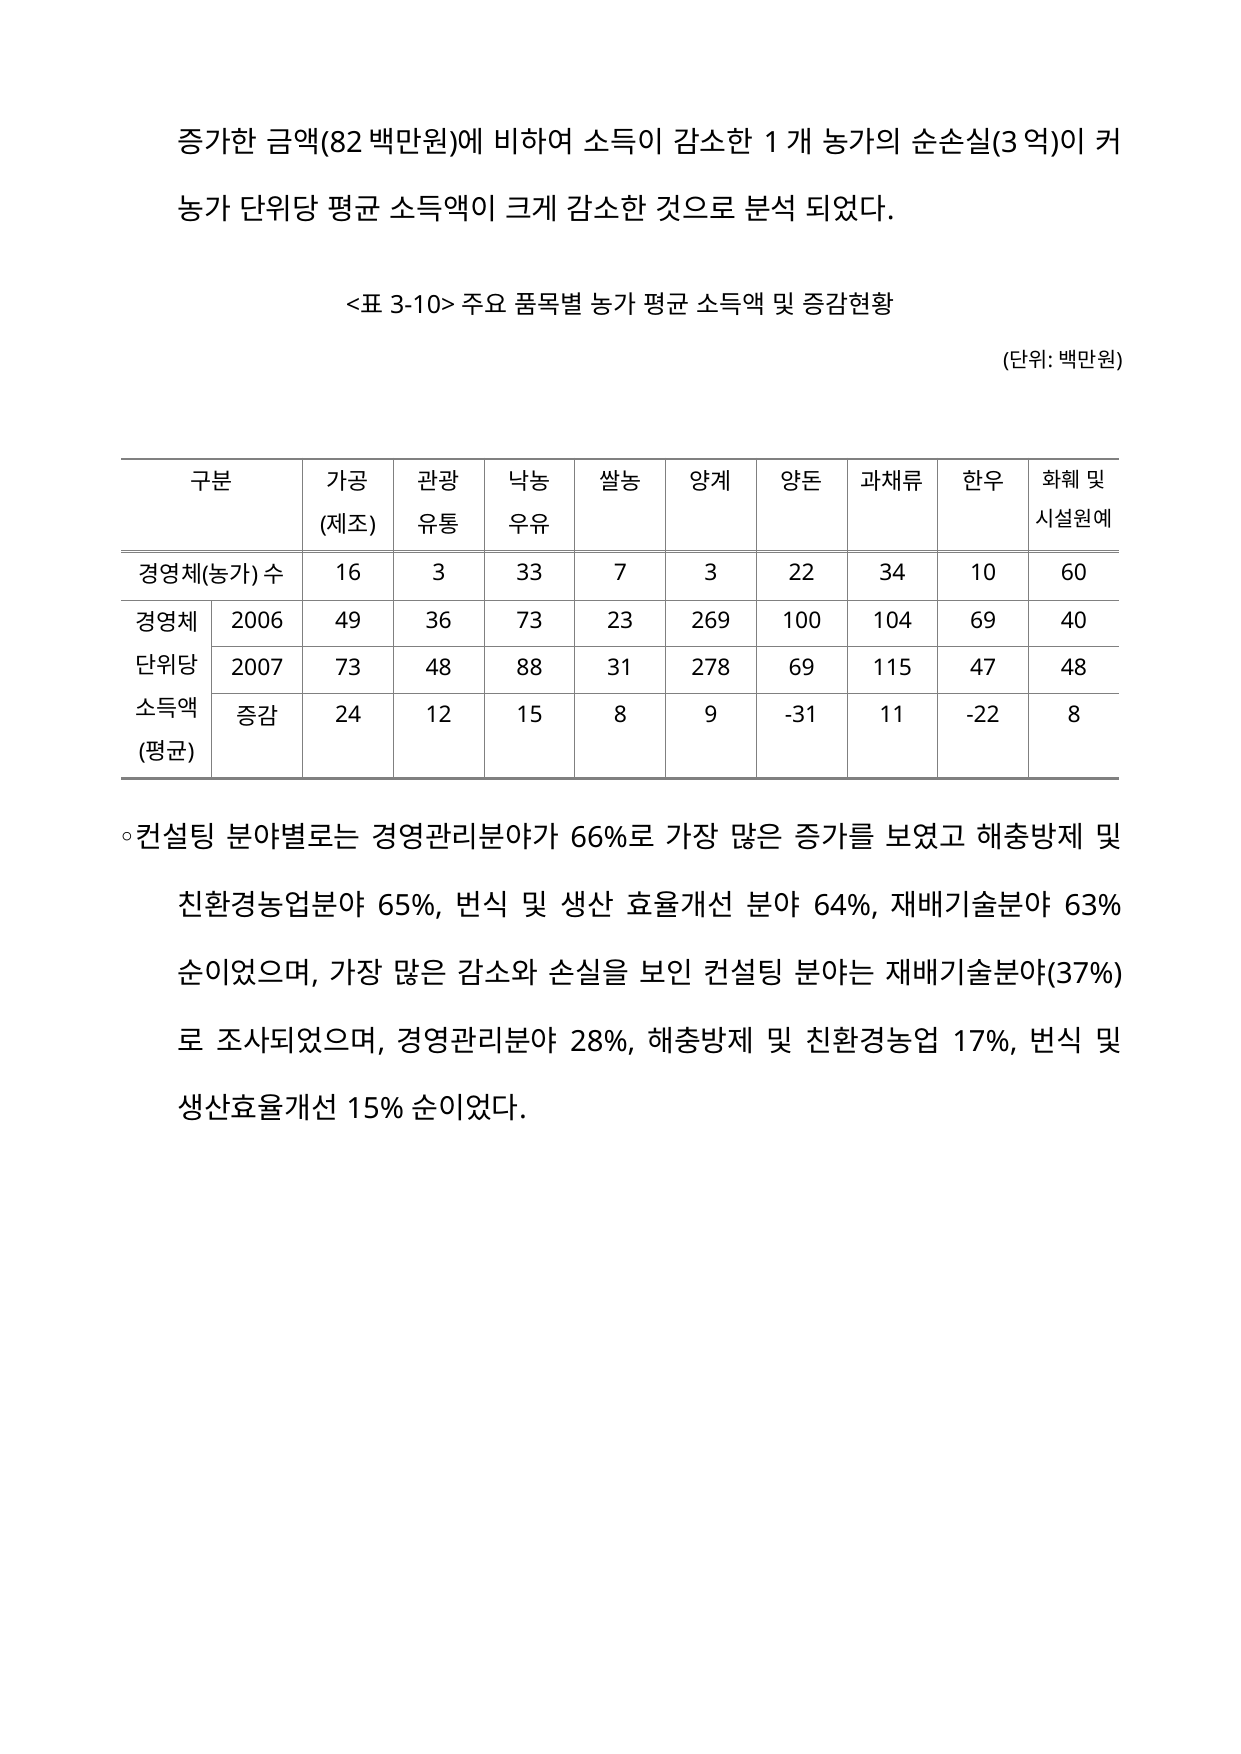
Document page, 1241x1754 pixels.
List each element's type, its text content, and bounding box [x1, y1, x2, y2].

table_cell 2007 [212, 647, 302, 693]
table_cell 69 [757, 647, 847, 693]
table_cell 73 [303, 647, 393, 693]
text ◦컨설팅 분야별로는 경영관리분야가 66%로 가장 많은 증가를 보였고 해충방제 및 친환경농업분야 65%, 번식 및 생산 효율개선 분야 64%, 재배기술분야 63% 순이었으며, 가장 많은 감소와 손실을 보인 컨설팅 분야는 재배기술분야(37%)로 조사되었으며, 경영관리분야 28%, 해충방제 및 친환경농업 17%, 번식 및 생산효율개선 15% 순이었다. [118, 814, 1122, 1127]
table_cell 11 [848, 694, 937, 777]
table_header 한우 [938, 460, 1028, 550]
table_cell 48 [1029, 647, 1119, 693]
table_cell 증감 [212, 694, 302, 777]
table_cell 31 [575, 647, 665, 693]
table_cell 경영체(농가) 수 [121, 553, 302, 600]
table_cell 3 [394, 553, 484, 600]
table_cell 23 [575, 601, 665, 646]
table_cell 22 [757, 553, 847, 600]
table_cell 115 [848, 647, 937, 693]
table_header 과채류 [848, 460, 937, 550]
table_header 구분 [121, 460, 302, 550]
table_cell 60 [1029, 553, 1119, 600]
table_cell 16 [303, 553, 393, 600]
table_cell 40 [1029, 601, 1119, 646]
table_cell 269 [666, 601, 756, 646]
text (단위: 백만원) [118, 343, 1122, 373]
table_cell 69 [938, 601, 1028, 646]
table_header 가공 (제조) [303, 460, 393, 550]
table_header 쌀농 [575, 460, 665, 550]
text 증가한 금액(82백만원)에 비하여 소득이 감소한 1개 농가의 순손실(3억)이 커 농가 단위당 평균 소득액이 크게 감소한 것으로 분석 되었다. [118, 118, 1122, 228]
table_cell 73 [485, 601, 574, 646]
table_header 화훼 및 시설원예 [1029, 460, 1119, 550]
table_cell 12 [394, 694, 484, 777]
table_header 낙농 우유 [485, 460, 574, 550]
table_cell 8 [575, 694, 665, 777]
table_cell 33 [485, 553, 574, 600]
table_cell 100 [757, 601, 847, 646]
table_cell -31 [757, 694, 847, 777]
table_cell 24 [303, 694, 393, 777]
table_header 관광 유통 [394, 460, 484, 550]
table_cell 278 [666, 647, 756, 693]
table_cell 15 [485, 694, 574, 777]
table_cell 7 [575, 553, 665, 600]
table_cell 2006 [212, 601, 302, 646]
table_cell 47 [938, 647, 1028, 693]
table_cell 경영체 단위당 소득액 (평균) [121, 601, 211, 777]
table_cell 3 [666, 553, 756, 600]
table_cell 36 [394, 601, 484, 646]
table_cell 104 [848, 601, 937, 646]
table_header 양계 [666, 460, 756, 550]
table_cell 34 [848, 553, 937, 600]
table_cell 48 [394, 647, 484, 693]
table_cell 10 [938, 553, 1028, 600]
table_cell -22 [938, 694, 1028, 777]
table_cell 8 [1029, 694, 1119, 777]
table_header 양돈 [757, 460, 847, 550]
table_cell 49 [303, 601, 393, 646]
text <표 3-10> 주요 품목별 농가 평균 소득액 및 증감현황 [118, 285, 1122, 321]
table_cell 9 [666, 694, 756, 777]
table_cell 88 [485, 647, 574, 693]
